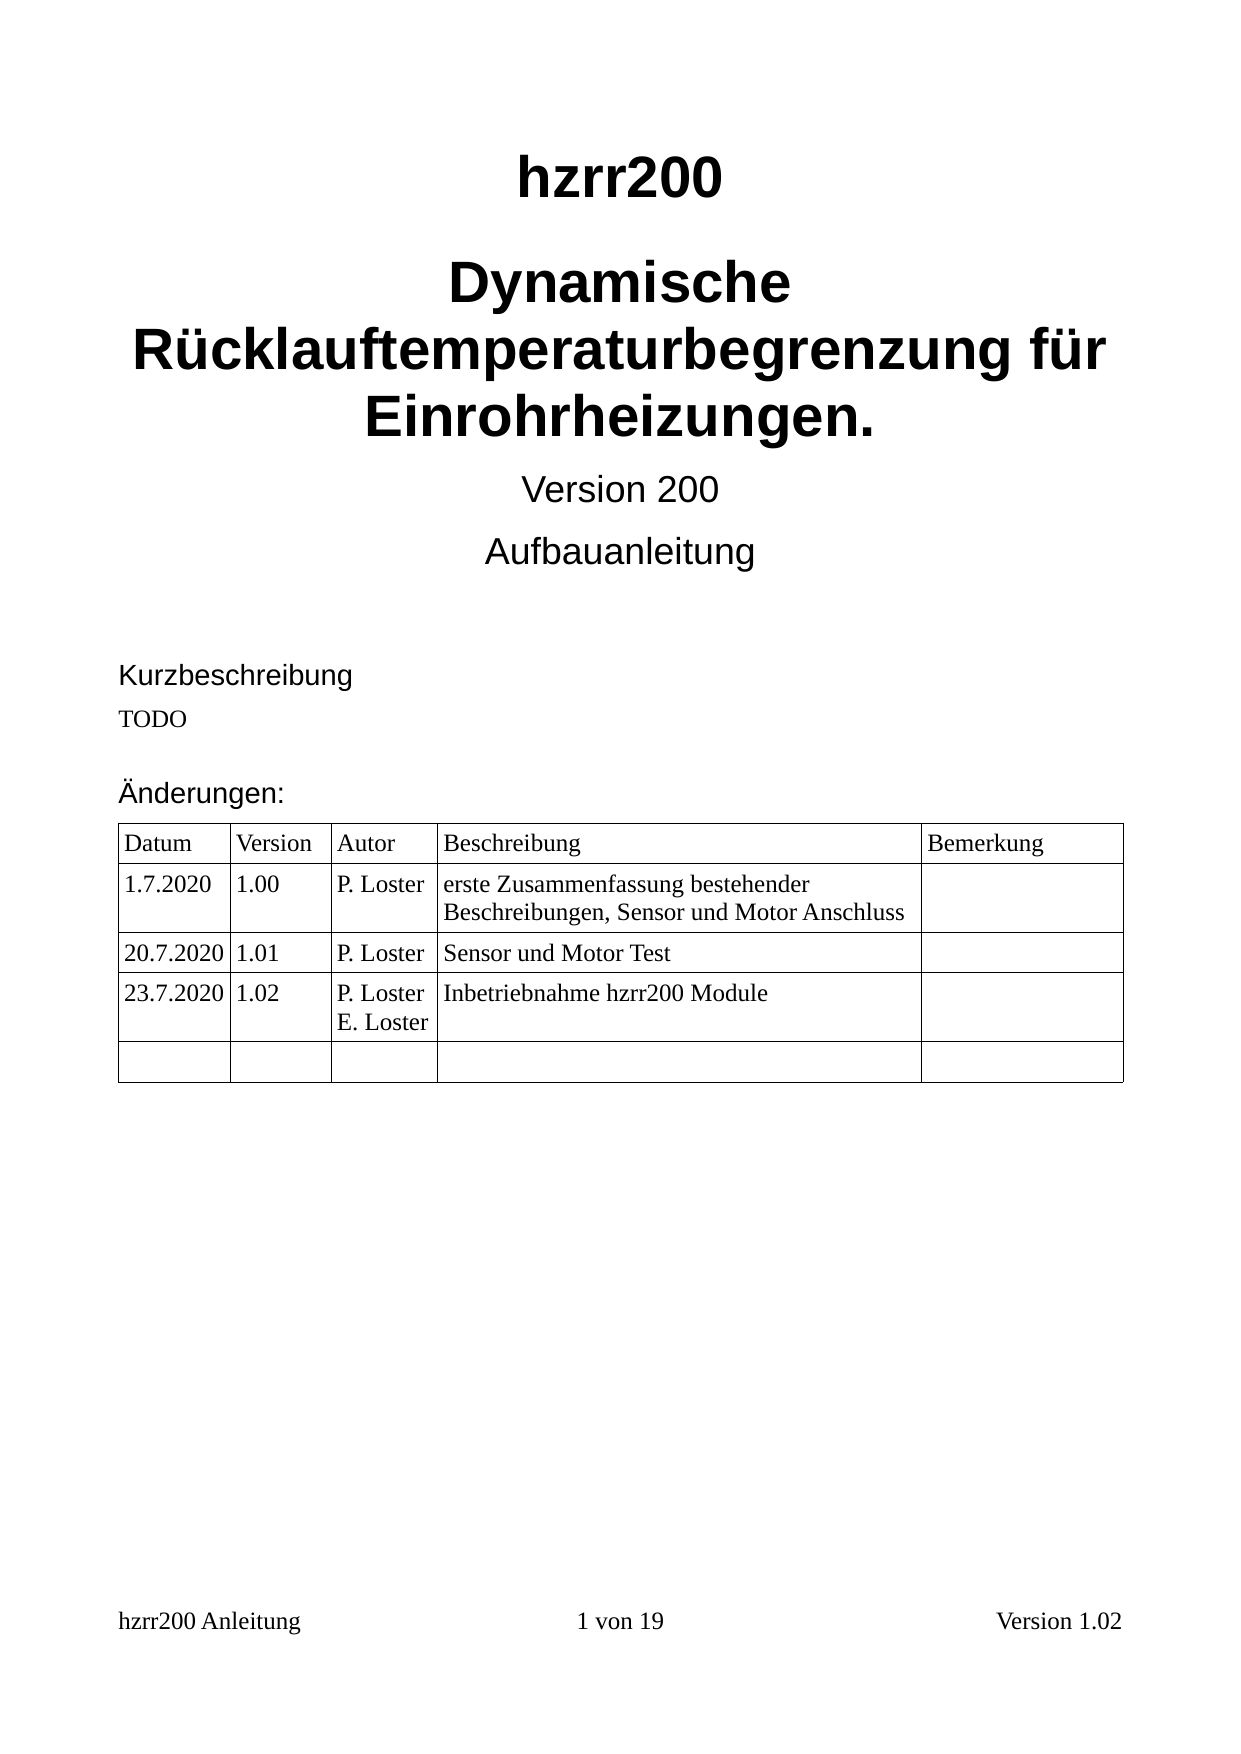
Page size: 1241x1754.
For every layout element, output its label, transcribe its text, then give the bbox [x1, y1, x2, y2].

table_cell P. Loster [332, 933, 437, 972]
table_cell [922, 864, 1123, 932]
table_cell 1.00 [231, 864, 331, 932]
title hzrr200 [118, 143, 1122, 210]
text TODO [118, 704, 1122, 733]
table_cell 1.01 [231, 933, 331, 972]
table_cell 23.7.2020 [119, 973, 230, 1041]
table_cell P. Loster [332, 864, 437, 932]
subtitle Kurzbeschreibung [118, 658, 1122, 691]
table_cell [922, 1042, 1123, 1082]
subtitle Änderungen: [118, 776, 1122, 810]
table_cell 1.7.2020 [119, 864, 230, 932]
title Dynamische Rücklauftemperaturbegrenzung für Einrohrheizungen. [118, 248, 1122, 449]
table_cell 20.7.2020 [119, 933, 230, 972]
subtitle Version 200 [118, 468, 1122, 511]
table_header Bemerkung [922, 824, 1123, 863]
table_cell [231, 1042, 331, 1082]
subtitle Aufbauanleitung [118, 529, 1122, 573]
table_cell [922, 933, 1123, 972]
table_header Version [231, 824, 331, 863]
table_cell Inbetriebnahme hzrr200 Module [438, 973, 921, 1041]
table_cell [438, 1042, 921, 1082]
table_cell erste Zusammenfassung bestehender Beschreibungen, Sensor und Motor Anschluss [438, 864, 921, 932]
table_cell [332, 1042, 437, 1082]
table_cell 1.02 [231, 973, 331, 1041]
table_cell [119, 1042, 230, 1082]
table_header Beschreibung [438, 824, 921, 863]
table_header Datum [119, 824, 230, 863]
table_cell P. Loster E. Loster [332, 973, 437, 1041]
table_header Autor [332, 824, 437, 863]
table_cell Sensor und Motor Test [438, 933, 921, 972]
table_cell [922, 973, 1123, 1041]
